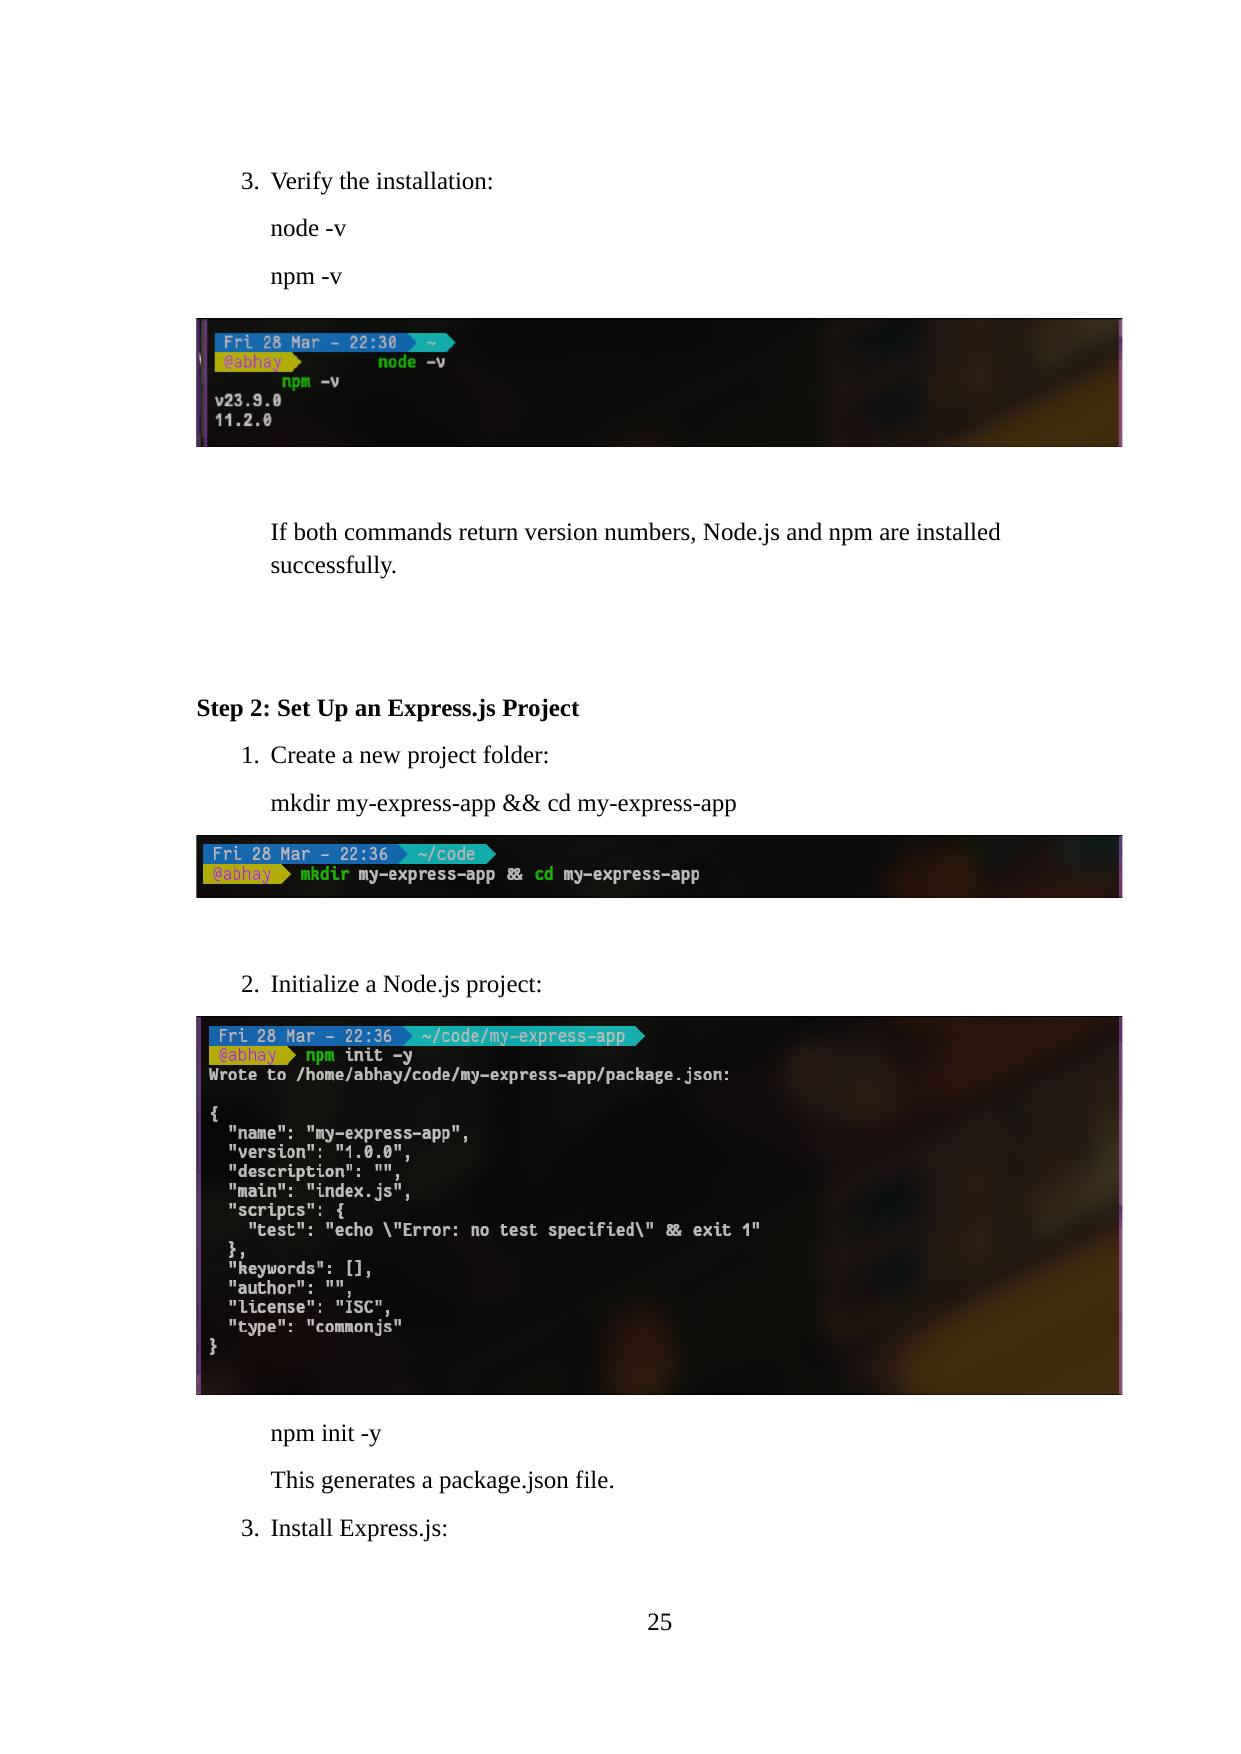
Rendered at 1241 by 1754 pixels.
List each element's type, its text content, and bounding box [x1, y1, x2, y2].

list node -v [241, 213, 1122, 242]
picture [196, 835, 1123, 898]
picture [196, 318, 1123, 447]
list Create a new project folder: [241, 741, 1122, 769]
list This generates a package.json file. [241, 1465, 1122, 1494]
list Verify the installation: [241, 166, 1122, 194]
list If both commands return version numbers, Node.js and npm are installed successfully. [241, 517, 1122, 579]
list Initialize a Node.js project: [241, 969, 1122, 997]
subtitle Step 2: Set Up an Express.js Project [196, 693, 1122, 722]
list npm -v [241, 261, 1122, 290]
list npm init -y [241, 1395, 1122, 1446]
picture [196, 1016, 1123, 1395]
list Install Express.js: [241, 1513, 1122, 1542]
list mkdir my-express-app && cd my-express-app [241, 788, 1122, 817]
